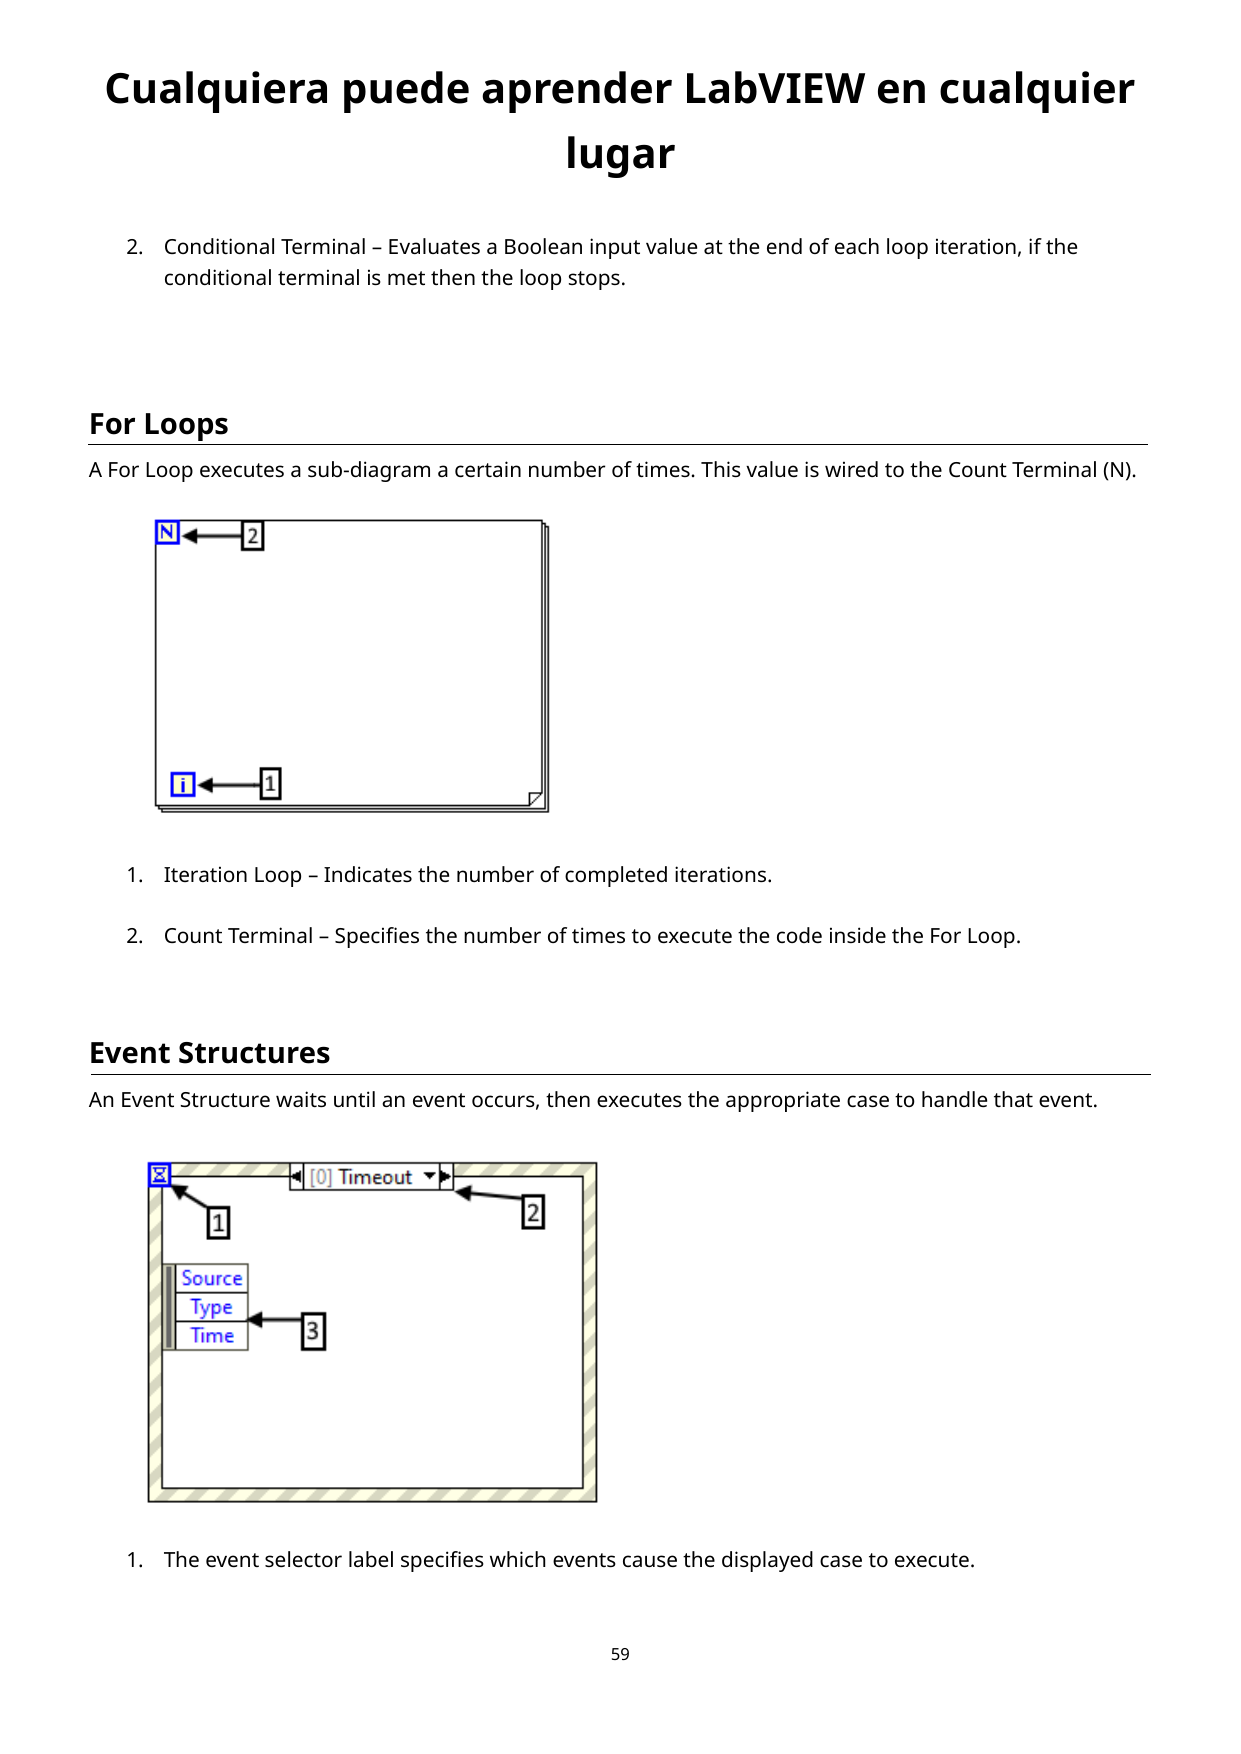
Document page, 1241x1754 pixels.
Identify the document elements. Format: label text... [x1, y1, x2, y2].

subtitle Event Structures [88, 1033, 1152, 1072]
picture [138, 498, 568, 828]
list Count Terminal – Specifies the number of times to execute the code inside the For Loop. [126, 921, 1152, 949]
list Iteration Loop – Indicates the number of completed iterations. [126, 860, 1152, 888]
subtitle For Loops [88, 403, 1152, 443]
list An Event Structure waits until an event occurs, then executes the appropriate case to handle that event. [88, 1085, 1152, 1113]
list The event selector label specifies which events cause the displayed case to execute. [126, 1545, 1152, 1573]
picture [138, 1150, 605, 1513]
list Conditional Terminal – Evaluates a Boolean input value at the end of each loop iteration, if the conditional terminal is met then the loop stops. [126, 232, 1152, 291]
list A For Loop executes a sub-diagram a certain number of times. This value is wired to the Count Terminal (N). [88, 455, 1152, 484]
